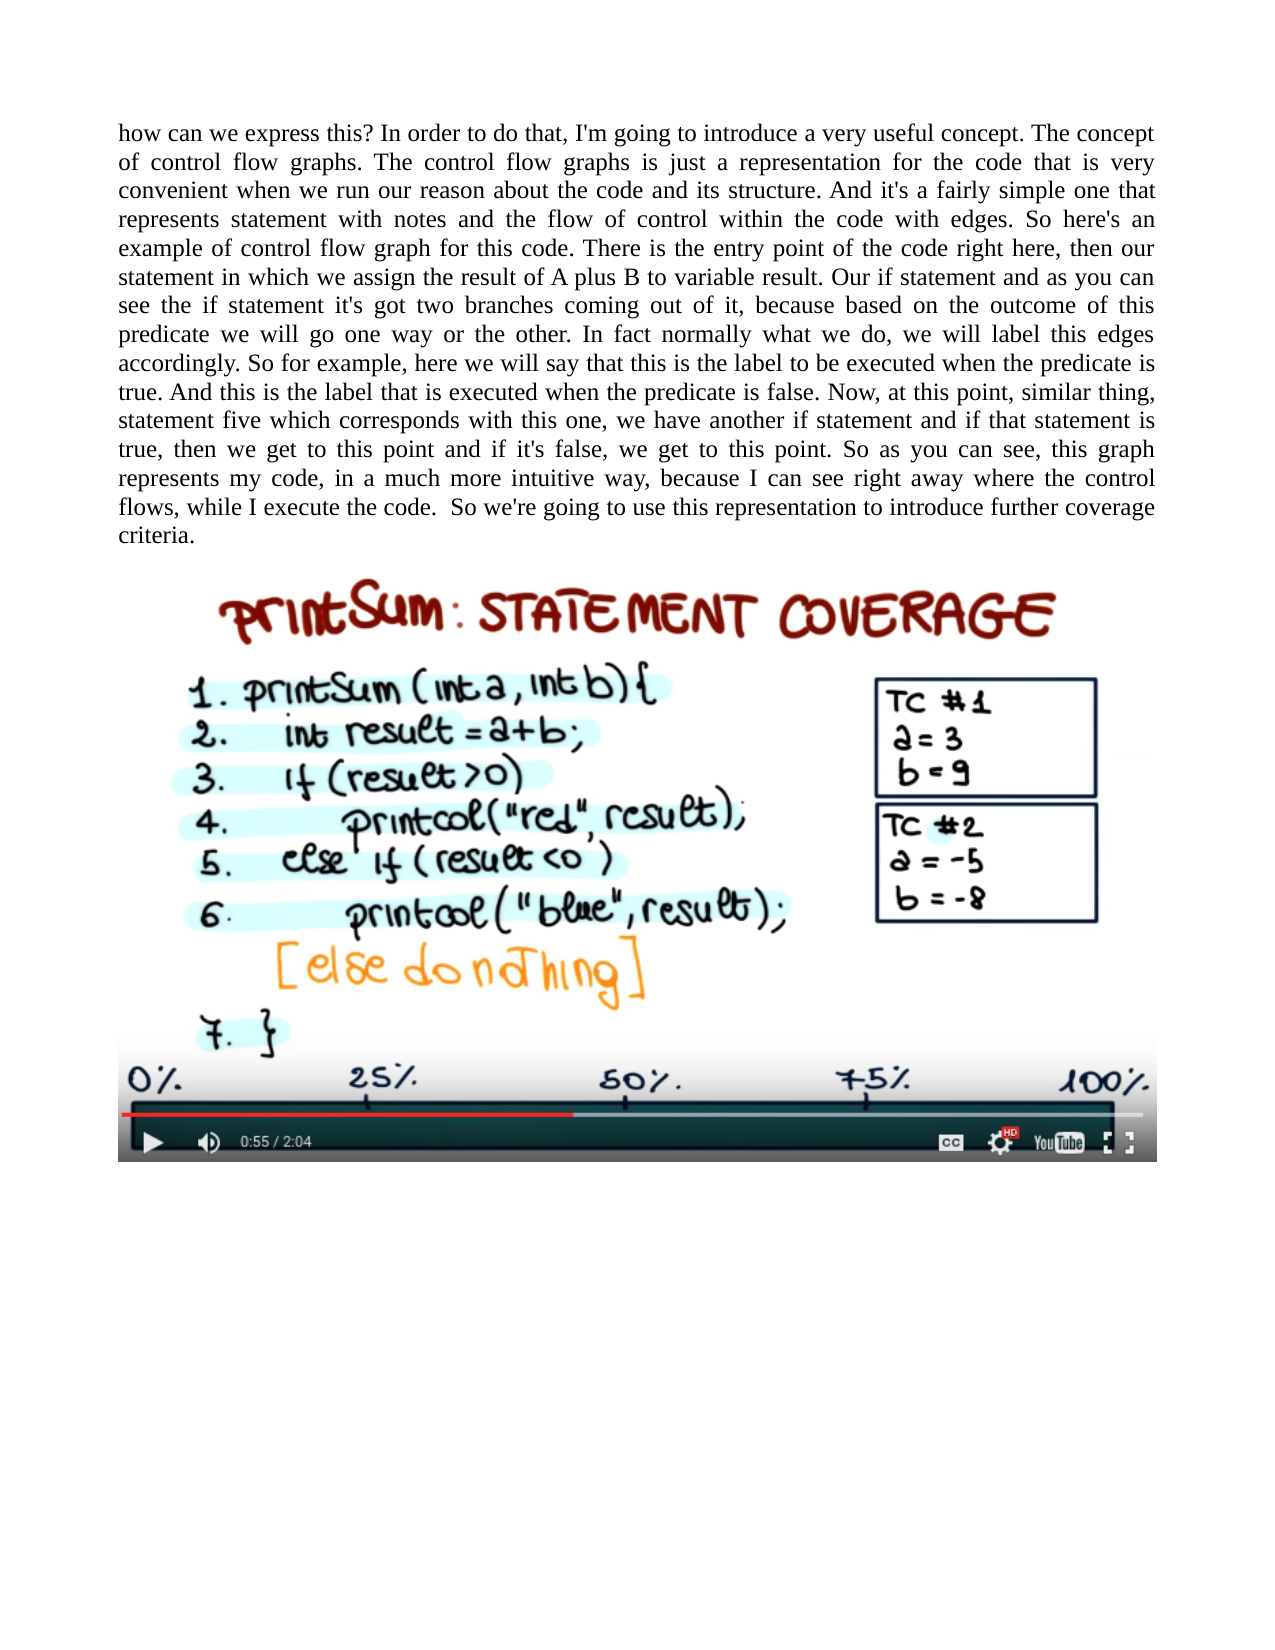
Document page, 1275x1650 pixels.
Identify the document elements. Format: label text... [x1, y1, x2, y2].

text how can we express this? In order to do that, I'm going to introduce a very useful concept. The concept of control flow graphs. The control flow graphs is just a representation for the code that is very convenient when we run our reason about the code and its structure. And it's a fairly simple one that represents statement with notes and the flow of control within the code with edges. So here's an example of control flow graph for this code. There is the entry point of the code right here, then our statement in which we assign the result of A plus B to variable result. Our if statement and as you can see the if statement it's got two branches coming out of it, because based on the outcome of this predicate we will go one way or the other. In fact normally what we do, we will label this edges accordingly. So for example, here we will say that this is the label to be executed when the predicate is true. And this is the label that is executed when the predicate is false. Now, at this point, similar thing, statement five which corresponds with this one, we have another if statement and if that statement is true, then we get to this point and if it's false, we get to this point. So as you can see, this graph represents my code, in a much more intuitive way, because I can see right away where the control flows, while I execute the code. So we're going to use this representation to introduce further coverage criteria. [118, 118, 1157, 549]
picture [118, 578, 1157, 1162]
